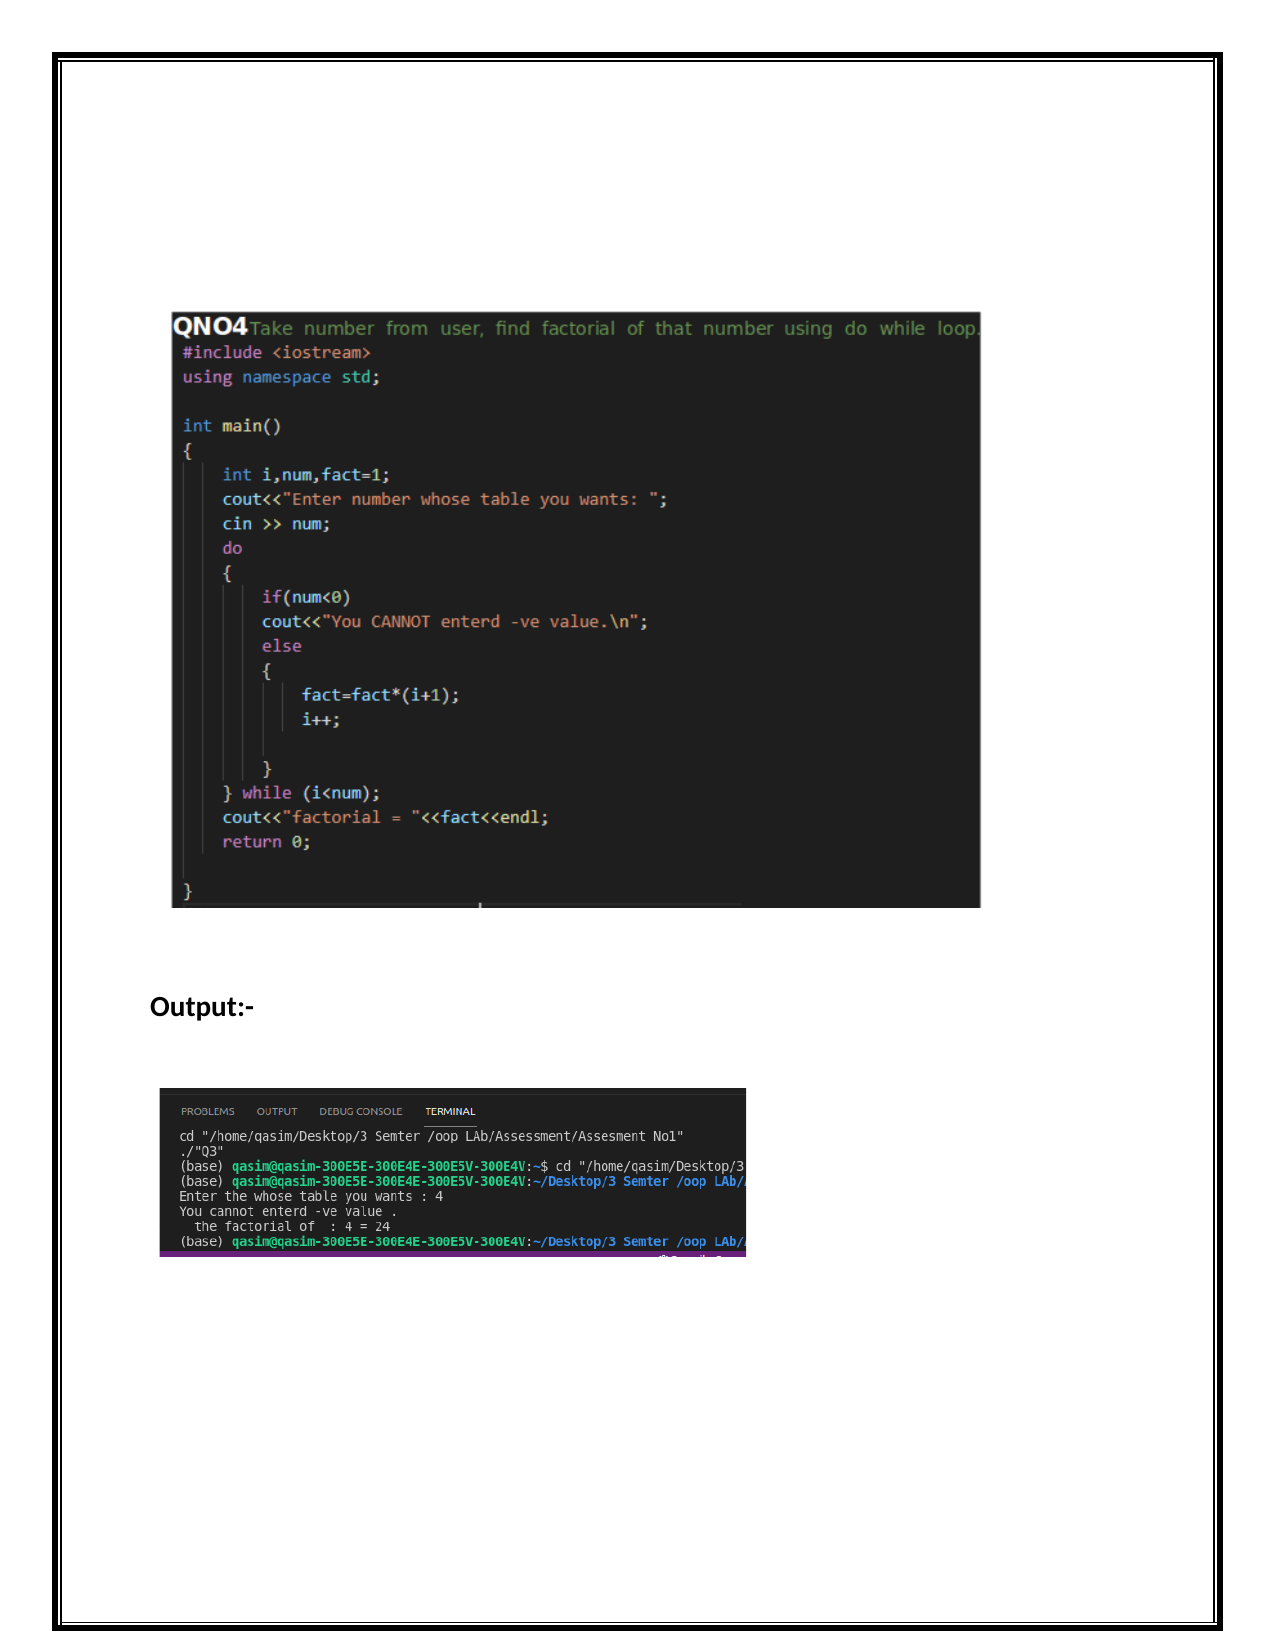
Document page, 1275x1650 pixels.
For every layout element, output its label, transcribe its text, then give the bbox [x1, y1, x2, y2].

picture [157, 298, 988, 908]
picture [159, 1224, 747, 1257]
text Output:- [150, 988, 1204, 1023]
